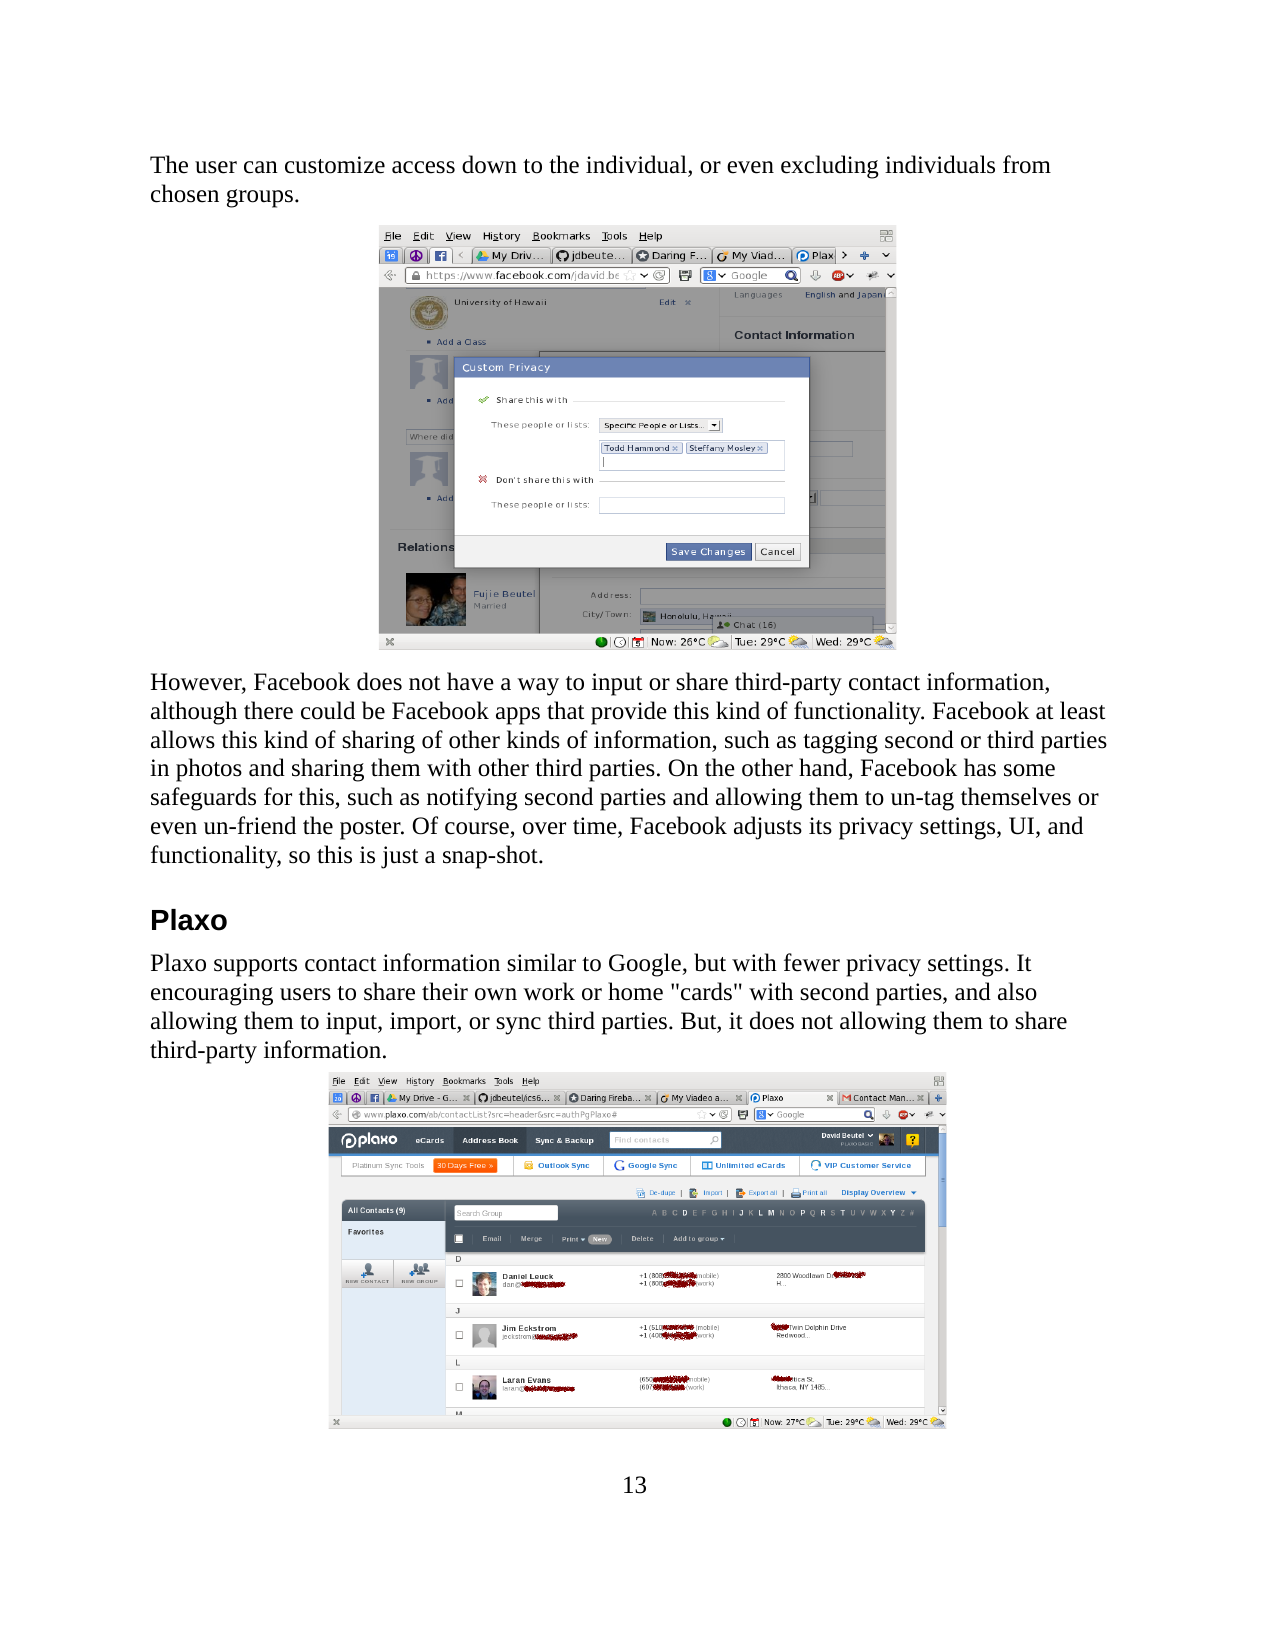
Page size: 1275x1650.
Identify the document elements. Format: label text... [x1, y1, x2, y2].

picture [378, 225, 897, 650]
text The user can customize access down to the individual, or even excluding individuals from chosen groups. [150, 150, 1125, 207]
text Plaxo supports contact information similar to Google, but with fewer privacy settings. It encouraging users to share their own work or home "cards" with second parties, and also allowing them to input, import, or sync third parties. But, it does not allowing them to share third-party information. [150, 948, 1125, 1063]
subtitle Plaxo [150, 902, 1125, 936]
picture [328, 1072, 947, 1429]
text However, Facebook does not have a way to input or share third-party contact information, although there could be Facebook apps that provide this kind of functionality. Facebook at least allows this kind of sharing of other kinds of information, such as tagging second or third parties in photos and sharing them with other third parties. On the other hand, Facebook has some safeguards for this, such as notifying second parties and allowing them to un-tag themselves or even un-friend the poster. Of course, over time, Facebook adjusts its privacy settings, UI, and functionality, so this is just a snap-shot. [150, 667, 1125, 868]
